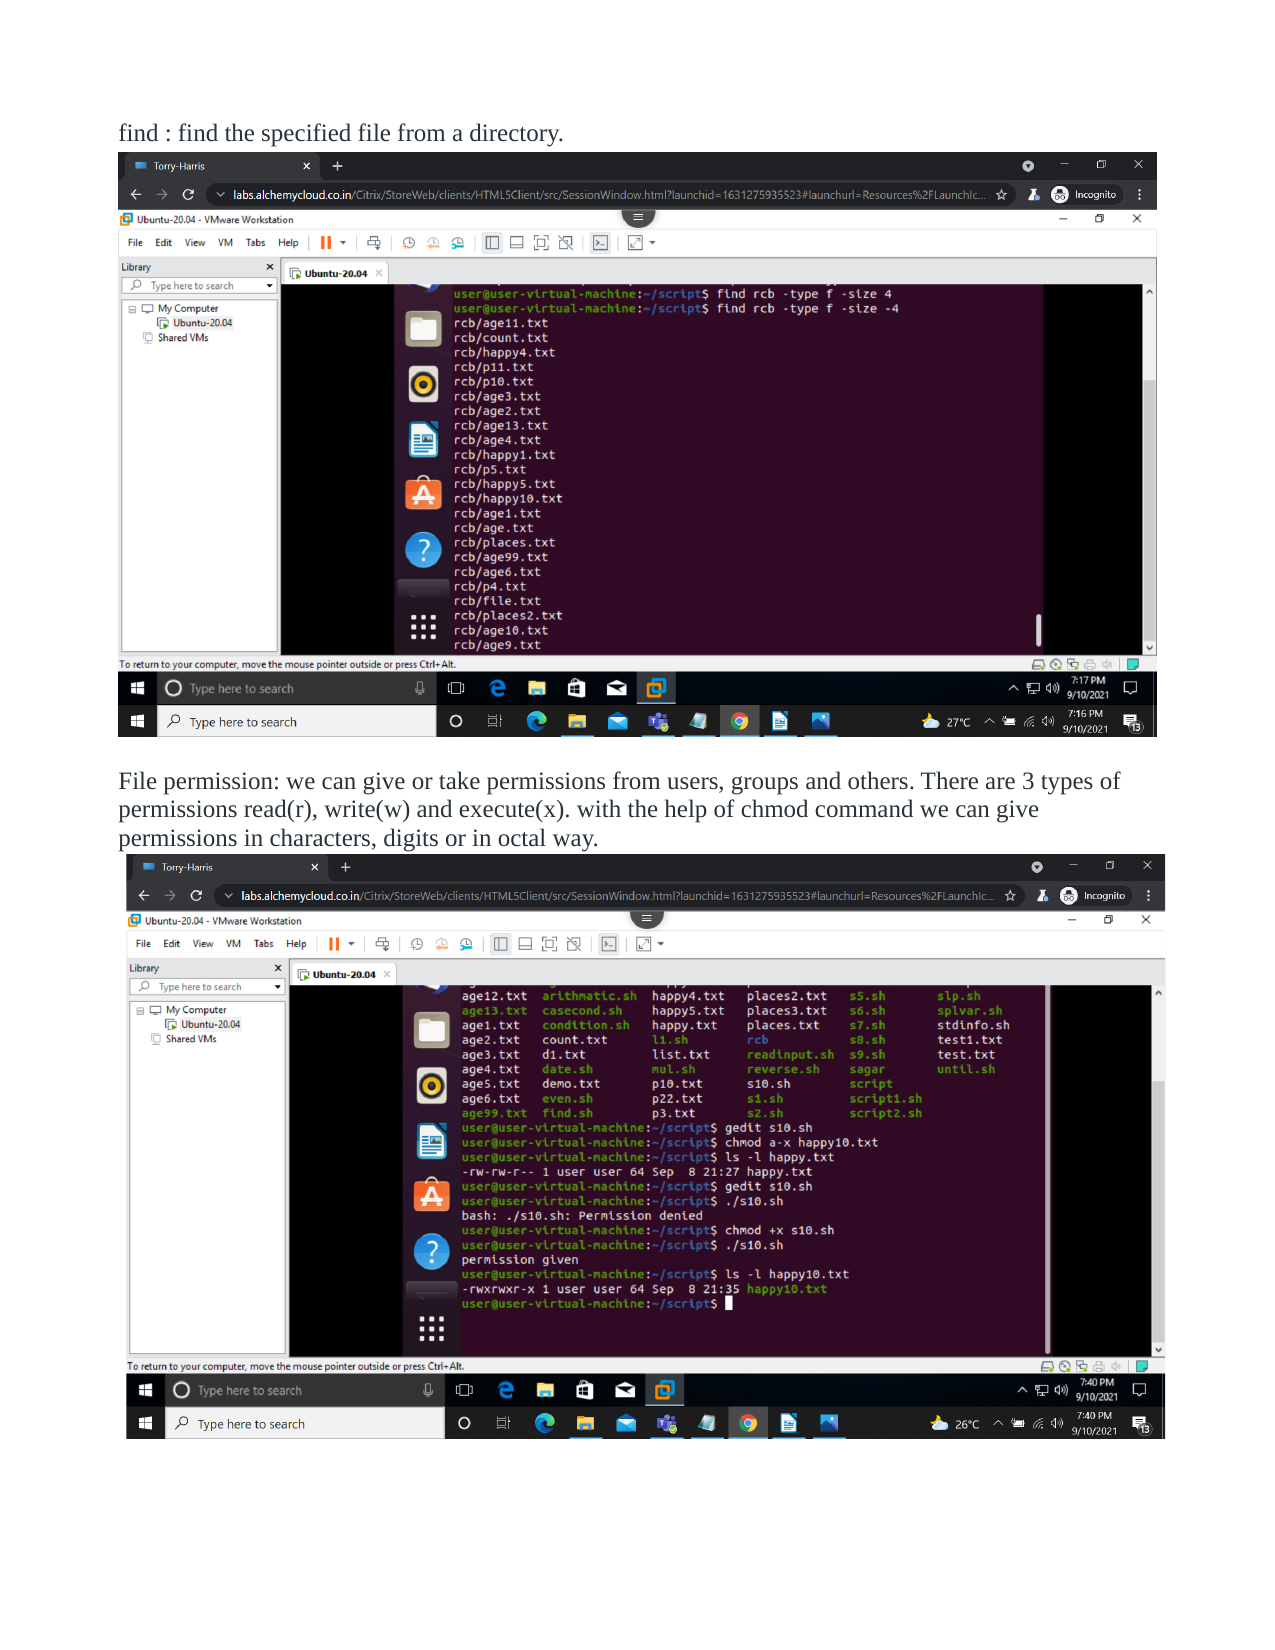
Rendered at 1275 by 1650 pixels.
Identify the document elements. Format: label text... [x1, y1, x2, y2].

text File permission: we can give or take permissions from users, groups and others. There are 3 types of permissions read(r), write(w) and execute(x). with the help of chmod command we can give permissions in characters, digits or in octal way. [118, 766, 1157, 852]
picture [126, 854, 1166, 1439]
text find : find the specified file from a directory. [118, 118, 1157, 147]
picture [118, 152, 1157, 737]
